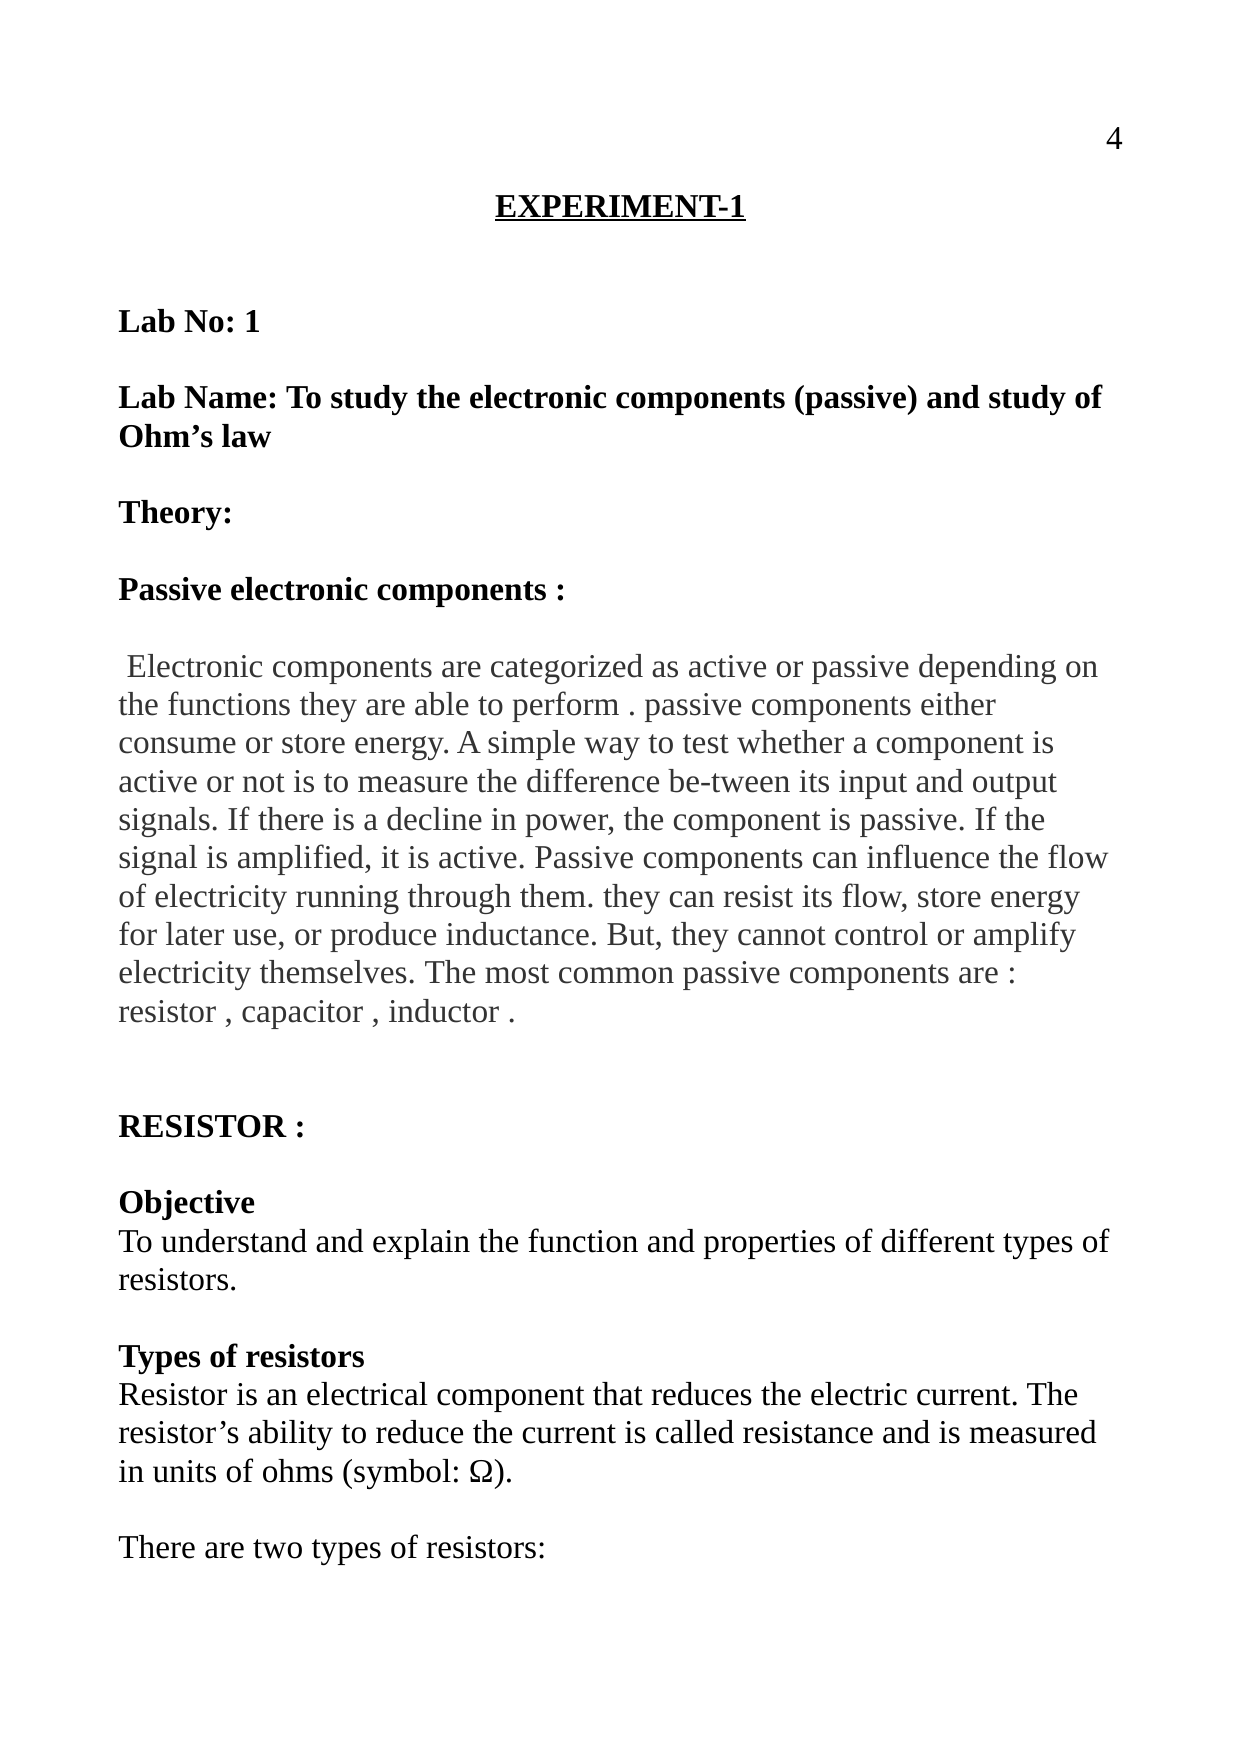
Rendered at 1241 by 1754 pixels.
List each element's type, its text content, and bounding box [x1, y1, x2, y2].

text Types of resistors [118, 1336, 1122, 1374]
text To understand and explain the function and properties of different types of resistors. [118, 1221, 1122, 1298]
text There are two types of resistors: [118, 1528, 1122, 1566]
text Objective [118, 1183, 1122, 1221]
text Lab Name: To study the electronic components (passive) and study of Ohm’s law [118, 378, 1122, 454]
text RESISTOR : [118, 1068, 1122, 1144]
text Lab No: 1 [118, 301, 1122, 339]
text Resistor is an electrical component that reduces the electric current. The resistor’s ability to reduce the current is called resistance and is measured in units of ohms (symbol: Ω). [118, 1374, 1122, 1489]
text Theory: [118, 493, 1122, 531]
text Electronic components are categorized as active or passive depending on the functions they are able to perform . passive components either consume or store energy. A simple way to test whether a component is active or not is to measure the difference be-tween its input and output signals. If there is a decline in power, the component is passive. If the signal is amplified, it is active. Passive components can influence the flow of electricity running through them. they can resist its flow, store energy for later use, or produce inductance. But, they cannot control or amplify electricity themselves. The most common passive components are : resistor , capacitor , inductor . [118, 646, 1122, 1029]
text EXPERIMENT-1 [118, 186, 1122, 224]
text Passive electronic components : [118, 569, 1122, 608]
